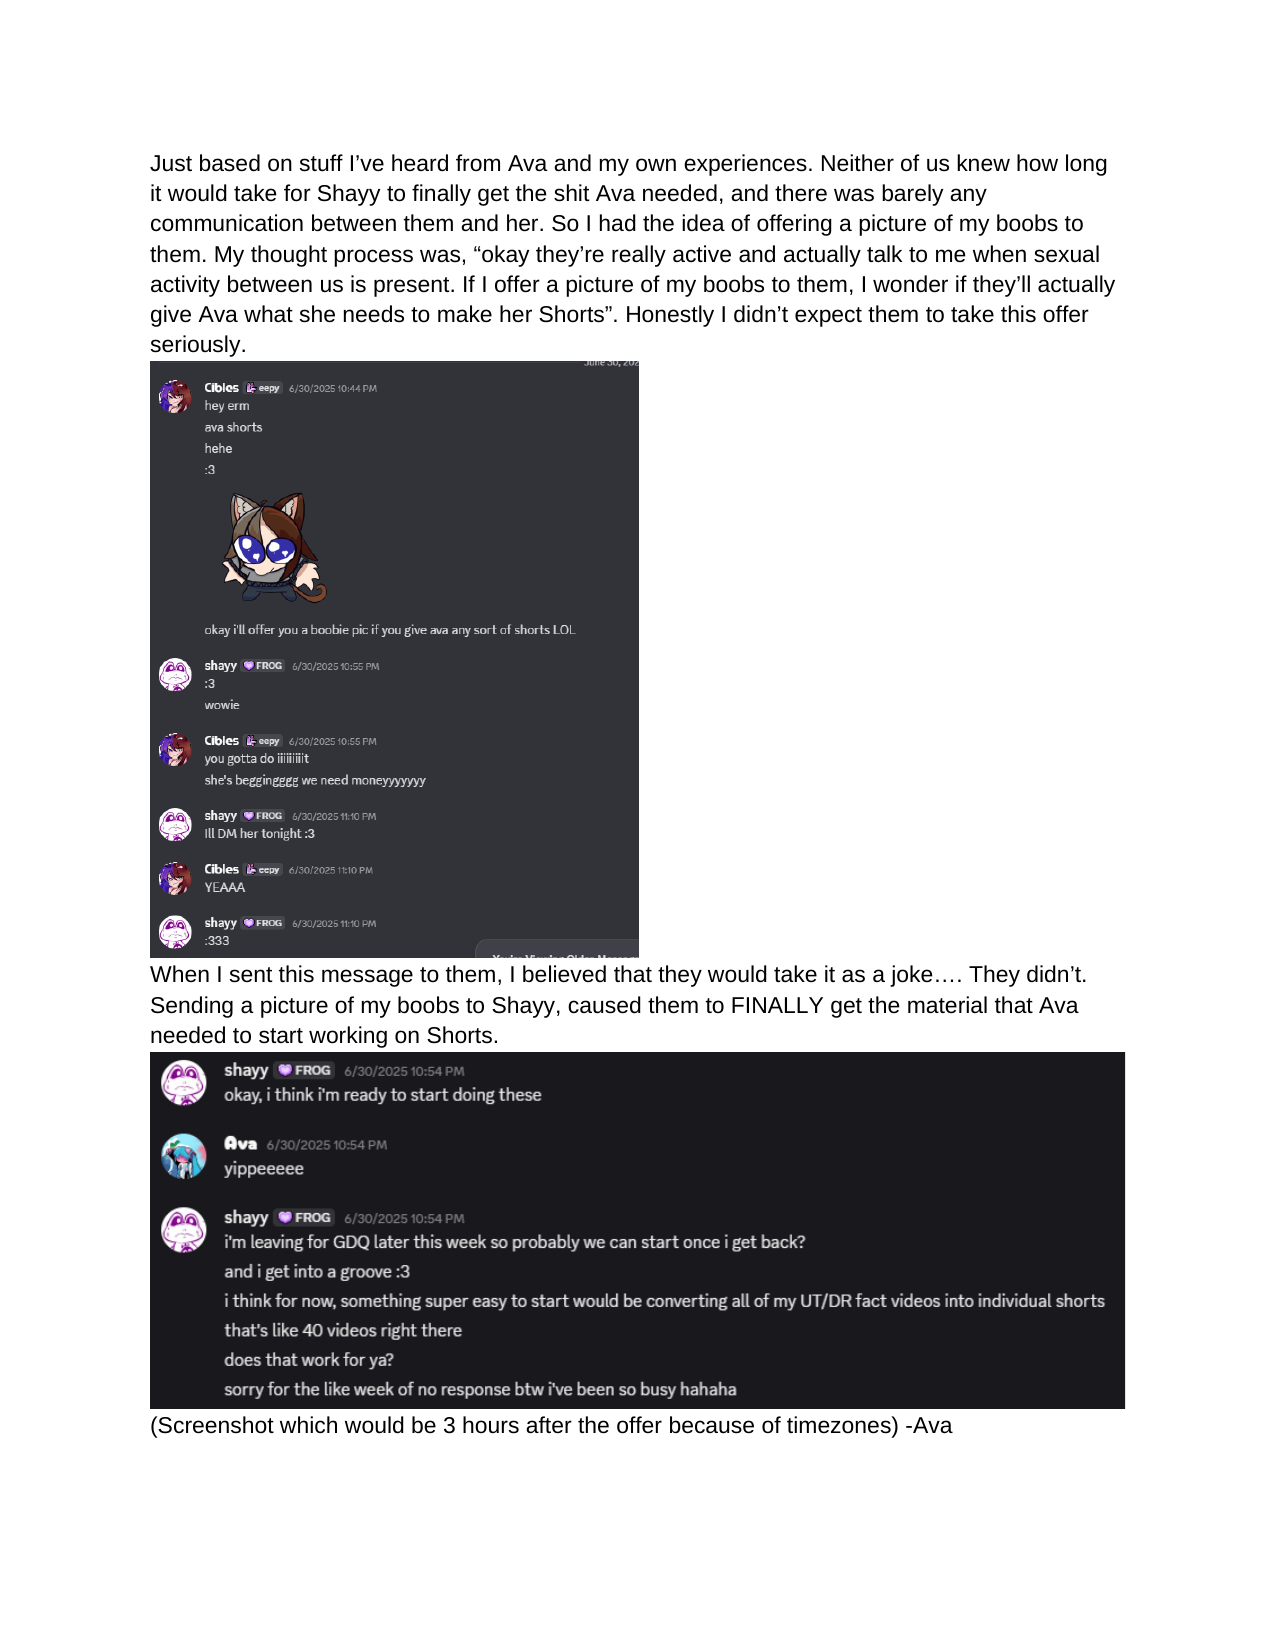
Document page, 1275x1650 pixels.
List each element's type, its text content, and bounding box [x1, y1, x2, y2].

text (Screenshot which would be 3 hours after the offer because of timezones) -Ava [150, 1412, 1125, 1438]
picture [150, 361, 639, 958]
picture [150, 1052, 1125, 1409]
text Just based on stuff I’ve heard from Ava and my own experiences. Neither of us knew how long it would take for Shayy to finally get the shit Ava needed, and there was barely any communication between them and her. So I had the idea of offering a picture of my boobs to them. My thought process was, “okay they’re really active and actually talk to me when sexual activity between us is present. If I offer a picture of my boobs to them, I wonder if they’ll actually give Ava what she needs to make her Shorts”. Honestly I didn’t expect them to take this offer seriously. [150, 150, 1125, 358]
text When I sent this message to them, I believed that they would take it as a joke…. They didn’t. Sending a picture of my boobs to Shayy, caused them to FINALLY get the material that Ava needed to start working on Shorts. [150, 961, 1125, 1048]
